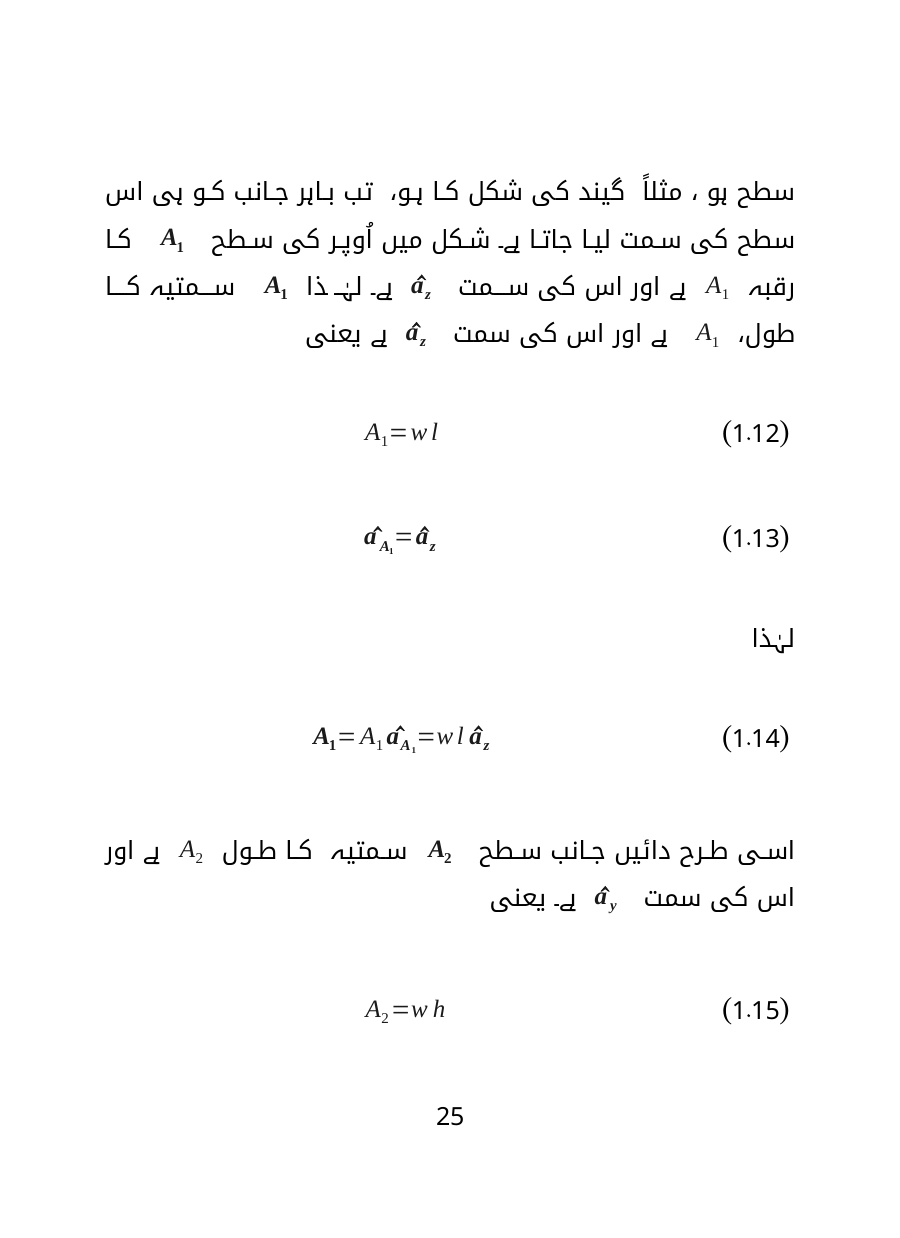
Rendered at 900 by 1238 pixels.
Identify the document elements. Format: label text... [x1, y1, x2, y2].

table_header [105, 981, 696, 1053]
table_header [105, 405, 688, 476]
table_header (1.15) [696, 981, 795, 1053]
table_header (1.14) [686, 710, 795, 781]
text اسی طرح دائیں جانب سطح سمتیہ کا طولہے اور اس کی سمت ہے۔ یعنی [105, 827, 795, 922]
table_header [105, 710, 686, 781]
table_header (1.12) [688, 405, 795, 476]
text لہٰذا [105, 616, 795, 663]
table_header [105, 510, 686, 581]
table_header (1.13) [686, 510, 795, 581]
text شکل 17 کو مدِ نظر رکھیں۔ کسی سطح سے اگر اس کے عمود کی جانب ایک فرضی لکیر کھینچی جائے تو اس لکیر پر اکائی سمتیہ اس سطح کی سمت کو ظاہر کرتی ہے۔ چونکہ کسی بھی سطح، مثلاً اس کتاب کا ایک صفہ، کے دو اطراف ہوتے ہیں لہٰذا اس کے دو، آپس میں اُلٹ، سمتیں بیان کی جا سکتی ہیں۔عموما مسئلہ کو مدِ نظر رکھتے ہوئے ان میں سے ایک سمت کو اس سطح کی سمت لیا جاتا ہے۔ البتہ اگر یہ سطح بند سطح ہو ، مثلاً گیند کی شکل کا ہو، تب باہر جانب کو ہی اس سطح کی سمت لیا جاتا ہے۔ شکل میں اُوپر کی سطح کا رقبہہے اور اس کی سمت ہے۔ لہٰذا سمتیہ کا طول، ہے اور اس کی سمت ہے یعنی [105, 168, 795, 358]
